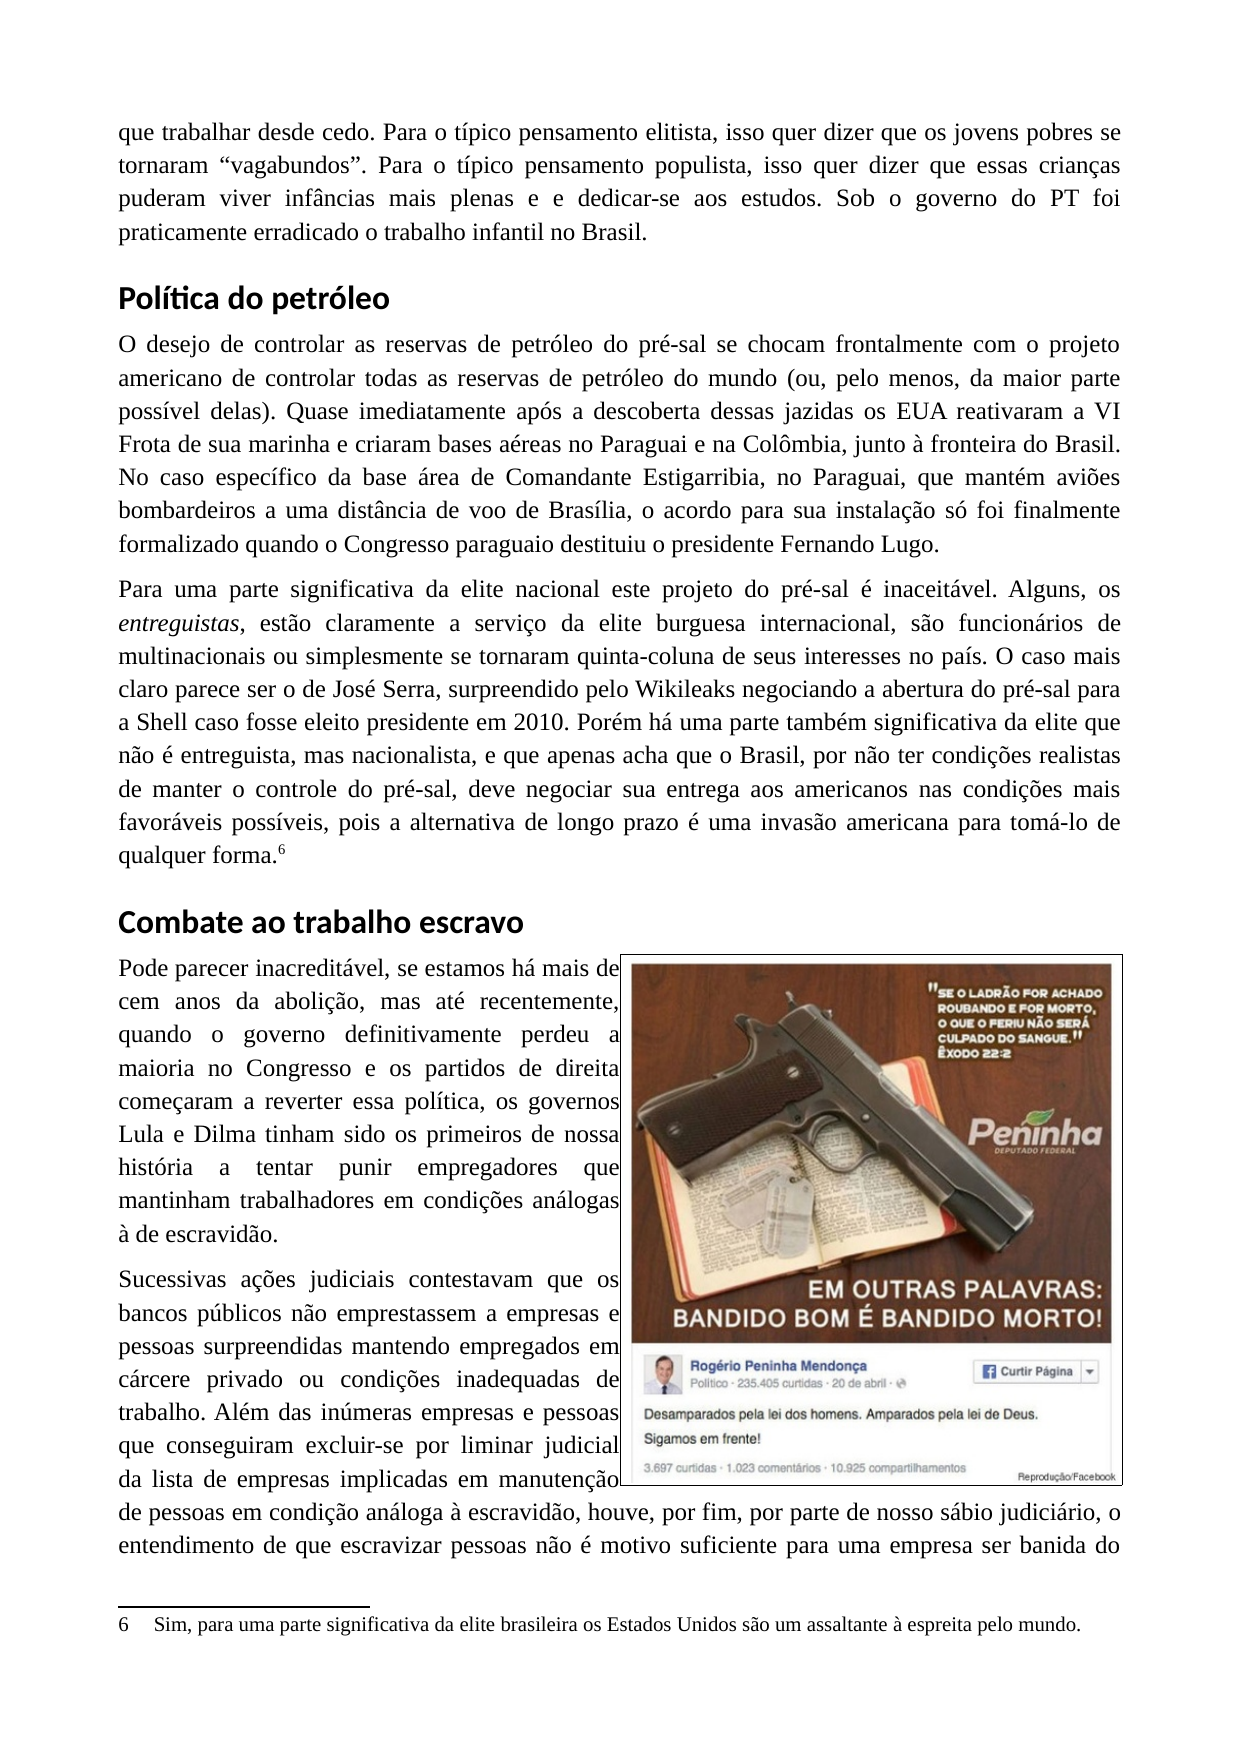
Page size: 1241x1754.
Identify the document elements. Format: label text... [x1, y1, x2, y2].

text Pode parecer inacreditável, se estamos há mais de cem anos da abolição, mas até recentemente, quando o governo definitivamente perdeu a maioria no Congresso e os partidos de direita começaram a reverter essa política, os governos Lula e Dilma tinham sido os primeiros de nossa história a tentar punir empregadores que mantinham trabalhadores em condições análogas à de escravidão. [118, 954, 620, 1247]
text Para uma parte significativa da elite nacional este projeto do pré-sal é inaceitável. Alguns, os entreguistas, estão claramente a serviço da elite burguesa internacional, são funcionários de multinacionais ou simplesmente se tornaram quinta-coluna de seus interesses no país. O caso mais claro parece ser o de José Serra, surpreendido pelo Wikileaks negociando a abertura do pré-sal para a Shell caso fosse eleito presidente em 2010. Porém há uma parte também significativa da elite que não é entreguista, mas nacionalista, e que apenas acha que o Brasil, por não ter condições realistas de manter o controle do pré-sal, deve negociar sua entrega aos americanos nas condições mais favoráveis possíveis, pois a alternativa de longo prazo é uma invasão americana para tomá-lo de qualquer forma. [118, 576, 1122, 869]
subtitle Combate ao trabalho escravo [118, 908, 1122, 941]
text que trabalhar desde cedo. Para o típico pensamento elitista, isso quer dizer que os jovens pobres se tornaram “vagabundos”. Para o típico pensamento populista, isso quer dizer que essas crianças puderam viver infâncias mais plenas e e dedicar-se aos estudos. Sob o governo do PT foi praticamente erradicado o trabalho infantil no Brasil. [118, 118, 1122, 246]
text O desejo de controlar as reservas de petróleo do pré-sal se chocam frontalmente com o projeto americano de controlar todas as reservas de petróleo do mundo (ou, pelo menos, da maior parte possível delas). Quase imediatamente após a descoberta dessas jazidas os EUA reativaram a VI Frota de sua marinha e criaram bases aéreas no Paraguai e na Colômbia, junto à fronteira do Brasil. No caso específico da base área de Comandante Estigarribia, no Paraguai, que mantém aviões bombardeiros a uma distância de voo de Brasília, o acordo para sua instalação só foi finalmente formalizado quando o Congresso paraguaio destituiu o presidente Fernando Lugo. [118, 330, 1122, 557]
picture [623, 957, 1119, 1483]
text Sim, para uma parte significativa da elite brasileira os Estados Unidos são um assaltante à espreita pelo mundo. [118, 1613, 1122, 1636]
subtitle Política do petróleo [118, 284, 1122, 318]
text [621, 955, 1122, 1485]
text Sucessivas ações judiciais contestavam que os bancos públicos não emprestassem a empresas e pessoas surpreendidas mantendo empregados em cárcere privado ou condições inadequadas de trabalho. Além das inúmeras empresas e pessoas que conseguiram excluir-se por liminar judicial da lista de empresas implicadas em manutenção de pessoas em condição análoga à escravidão, houve, por fim, por parte de nosso sábio judiciário, o entendimento de que escravizar pessoas não é motivo suficiente para uma empresa ser banida do [118, 1266, 1122, 1559]
